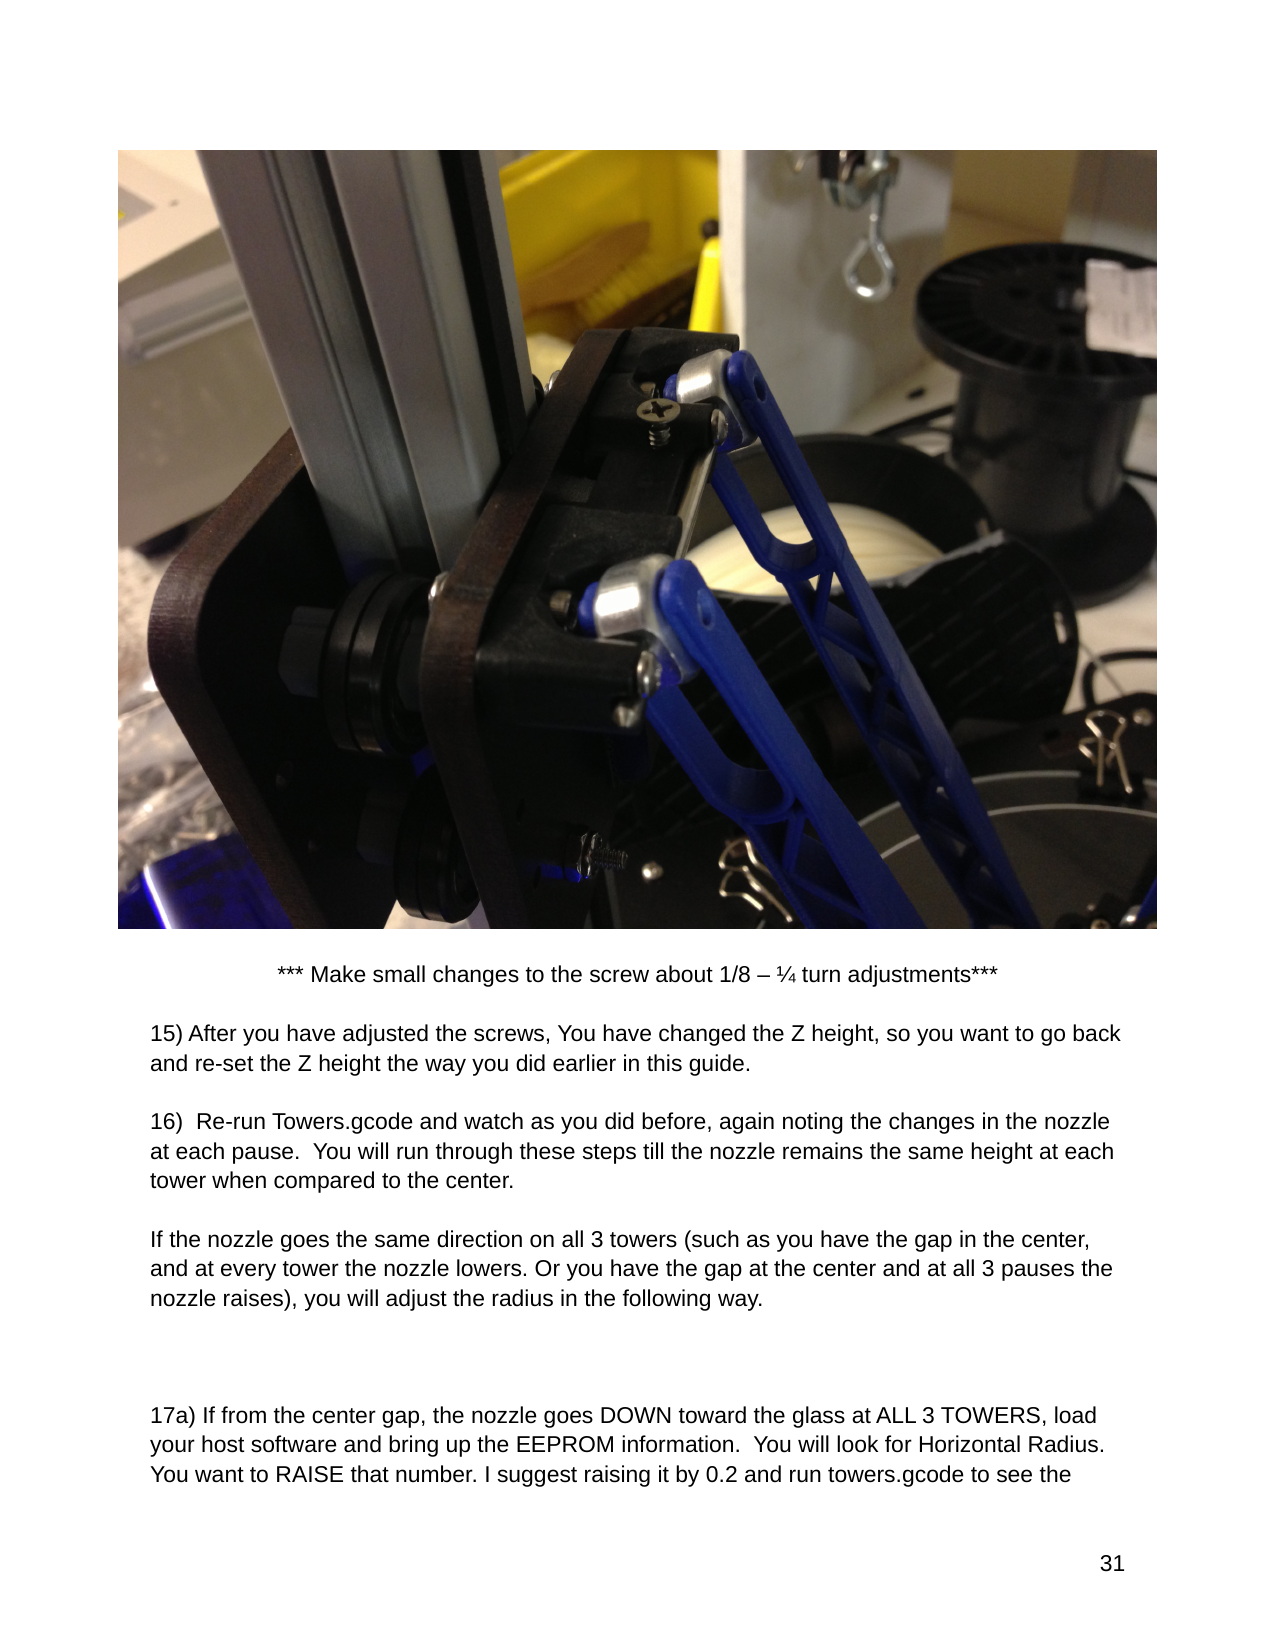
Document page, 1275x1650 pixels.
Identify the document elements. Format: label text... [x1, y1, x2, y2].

text *** Make small changes to the screw about 1/8 – ¼ turn adjustments*** [150, 962, 1125, 988]
text 15) After you have adjusted the screws, You have changed the Z height, so you want to go back and re-set the Z height the way you did earlier in this guide. [150, 1021, 1125, 1076]
text If the nozzle goes the same direction on all 3 towers (such as you have the gap in the center, and at every tower the nozzle lowers. Or you have the gap at the center and at all 3 pauses the nozzle raises), you will adjust the radius in the following way. [150, 1227, 1125, 1311]
text 16) Re-run Towers.gcode and watch as you did before, again noting the changes in the nozzle at each pause. You will run through these steps till the nozzle remains the same height at each tower when compared to the center. [150, 1109, 1125, 1193]
picture [118, 150, 1157, 929]
text 17a) If from the center gap, the nozzle goes DOWN toward the glass at ALL 3 TOWERS, load your host software and bring up the EEPROM information. You will look for Horizontal Radius. You want to RAISE that number. I suggest raising it by 0.2 and run towers.gcode to see the [150, 1403, 1125, 1487]
